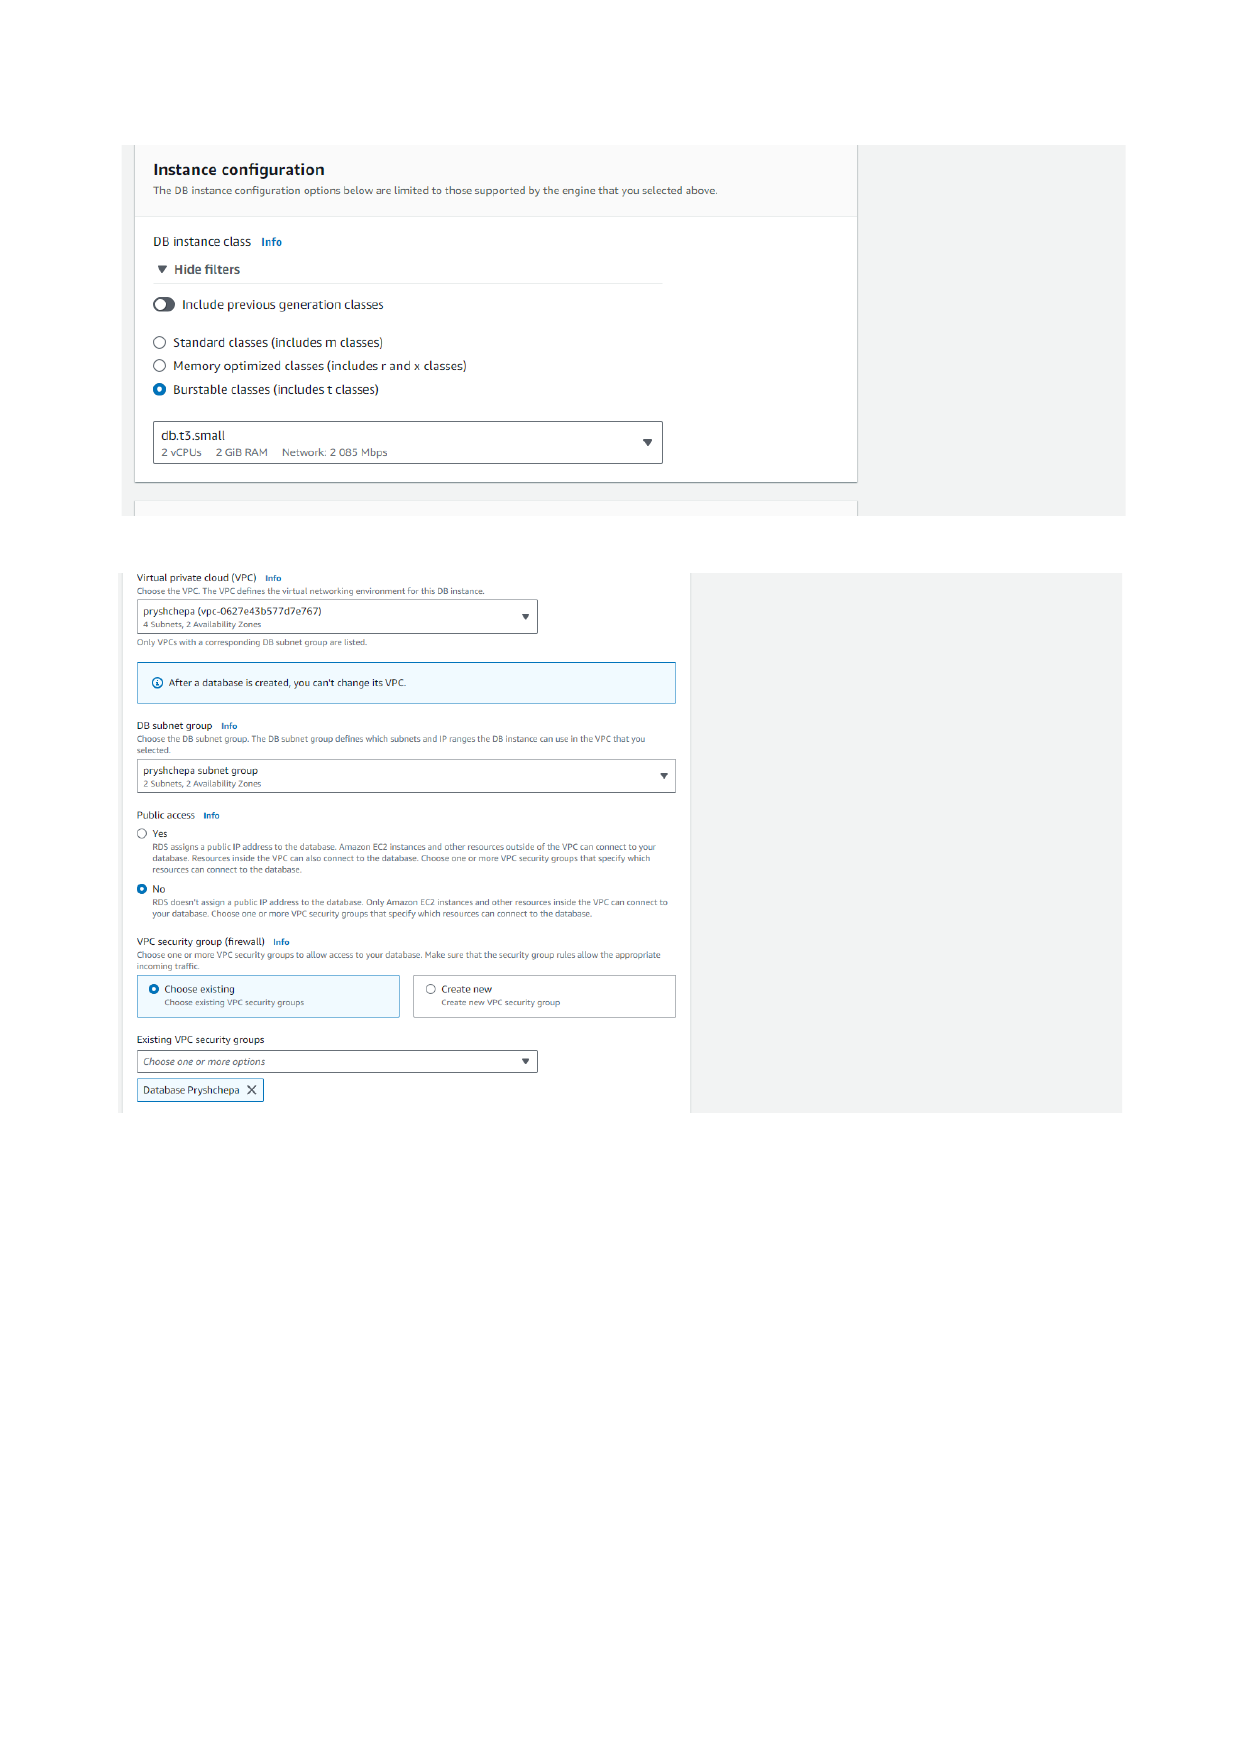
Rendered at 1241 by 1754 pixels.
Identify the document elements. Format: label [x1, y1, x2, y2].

picture [118, 573, 1123, 1113]
picture [121, 145, 1126, 516]
